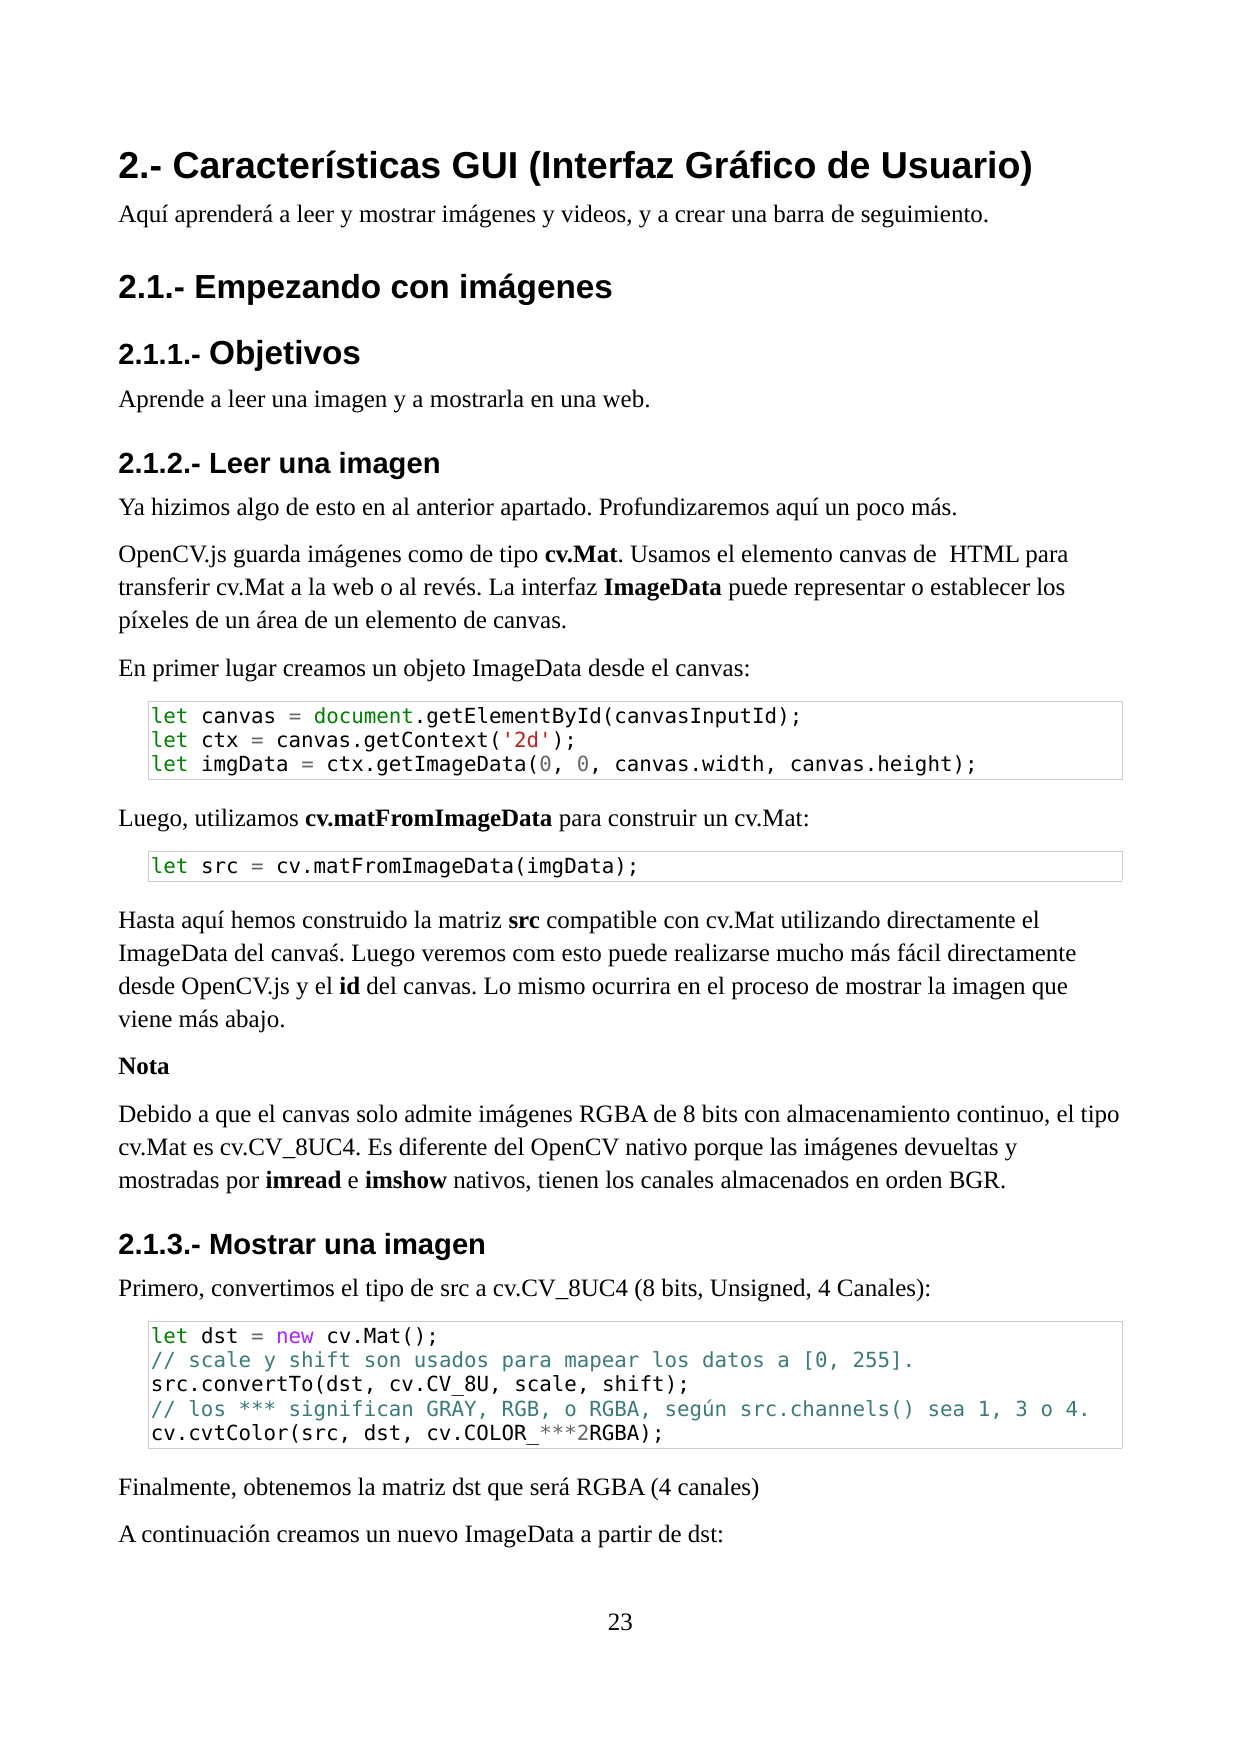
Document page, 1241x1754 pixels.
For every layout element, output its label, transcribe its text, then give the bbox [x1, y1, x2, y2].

subtitle Empezando con imágenes [118, 267, 1122, 306]
text OpenCV.js guarda imágenes como de tipo cv.Mat. Usamos el elemento canvas de HTML para transferir cv.Mat a la web o al revés. La interfaz ImageData puede representar o establecer los píxeles de un área de un elemento de canvas. [118, 539, 1122, 634]
text // los *** significan GRAY, RGB, o RGBA, según src.channels() sea 1, 3 o 4. [149, 1394, 1122, 1418]
text src.convertTo(dst, cv.CV_8U, scale, shift); [149, 1369, 1122, 1394]
text En primer lugar creamos un objeto ImageData desde el canvas: [118, 653, 1122, 682]
text Debido a que el canvas solo admite imágenes RGBA de 8 bits con almacenamiento continuo, el tipo cv.Mat es cv.CV_8UC4. Es diferente del OpenCV nativo porque las imágenes devueltas y mostradas por imread e imshow nativos, tienen los canales almacenados en orden BGR. [118, 1099, 1122, 1194]
text Nota [118, 1051, 1122, 1080]
text let canvas = document.getElementById(canvasInputId); [149, 702, 1122, 725]
text Finalmente, obtenemos la matriz dst que será RGBA (4 canales) [118, 1472, 1122, 1501]
text Aquí aprenderá a leer y mostrar imágenes y videos, y a crear una barra de seguimiento. [118, 199, 1122, 227]
text let ctx = canvas.getContext('2d'); [149, 725, 1122, 749]
subtitle Leer una imagen [118, 446, 1122, 479]
subtitle Mostrar una imagen [118, 1227, 1122, 1261]
text Aprende a leer una imagen y a mostrarla en una web. [118, 384, 1122, 412]
text let imgData = ctx.getImageData(0, 0, canvas.width, canvas.height); [149, 749, 1122, 779]
text let dst = new cv.Mat(); [149, 1322, 1122, 1345]
text Luego, utilizamos cv.matFromImageData para construir un cv.Mat: [118, 803, 1122, 832]
text A continuación creamos un nuevo ImageData a partir de dst: [118, 1519, 1122, 1548]
text let src = cv.matFromImageData(imgData); [149, 852, 1122, 881]
subtitle Características GUI (Interfaz Gráfico de Usuario) [118, 143, 1122, 186]
text Primero, convertimos el tipo de src a cv.CV_8UC4 (8 bits, Unsigned, 4 Canales): [118, 1273, 1122, 1302]
subtitle Objetivos [118, 333, 1122, 371]
text Hasta aquí hemos construido la matriz src compatible con cv.Mat utilizando directamente el ImageData del canvaś. Luego veremos com esto puede realizarse mucho más fácil directamente desde OpenCV.js y el id del canvas. Lo mismo ocurrira en el proceso de mostrar la imagen que viene más abajo. [118, 905, 1122, 1033]
text cv.cvtColor(src, dst, cv.COLOR_***2RGBA); [149, 1418, 1122, 1448]
text // scale y shift son usados para mapear los datos a [0, 255]. [149, 1345, 1122, 1369]
text Ya hizimos algo de esto en al anterior apartado. Profundizaremos aquí un poco más. [118, 492, 1122, 521]
